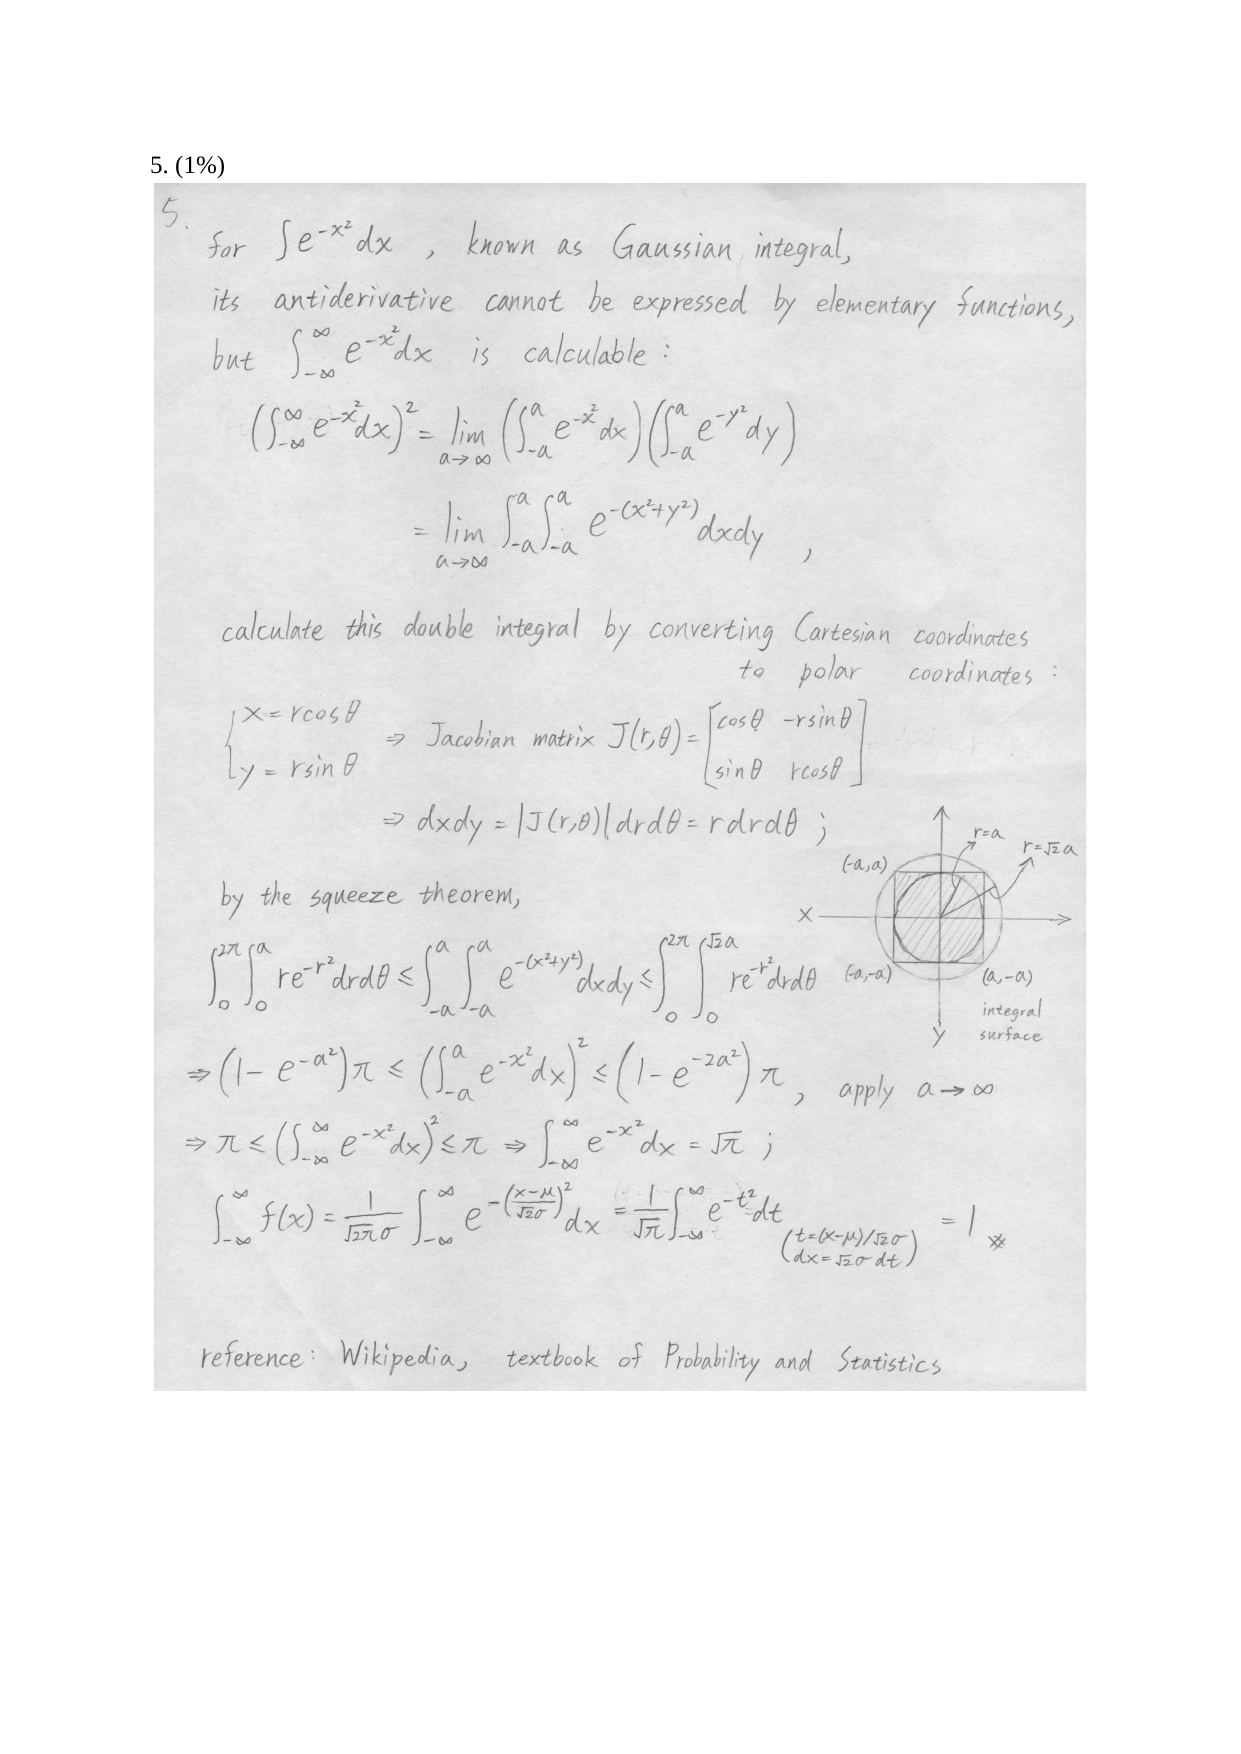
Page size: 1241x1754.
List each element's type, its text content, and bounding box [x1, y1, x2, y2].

text 5. (1%) [150, 150, 1090, 179]
picture [153, 183, 1087, 1391]
